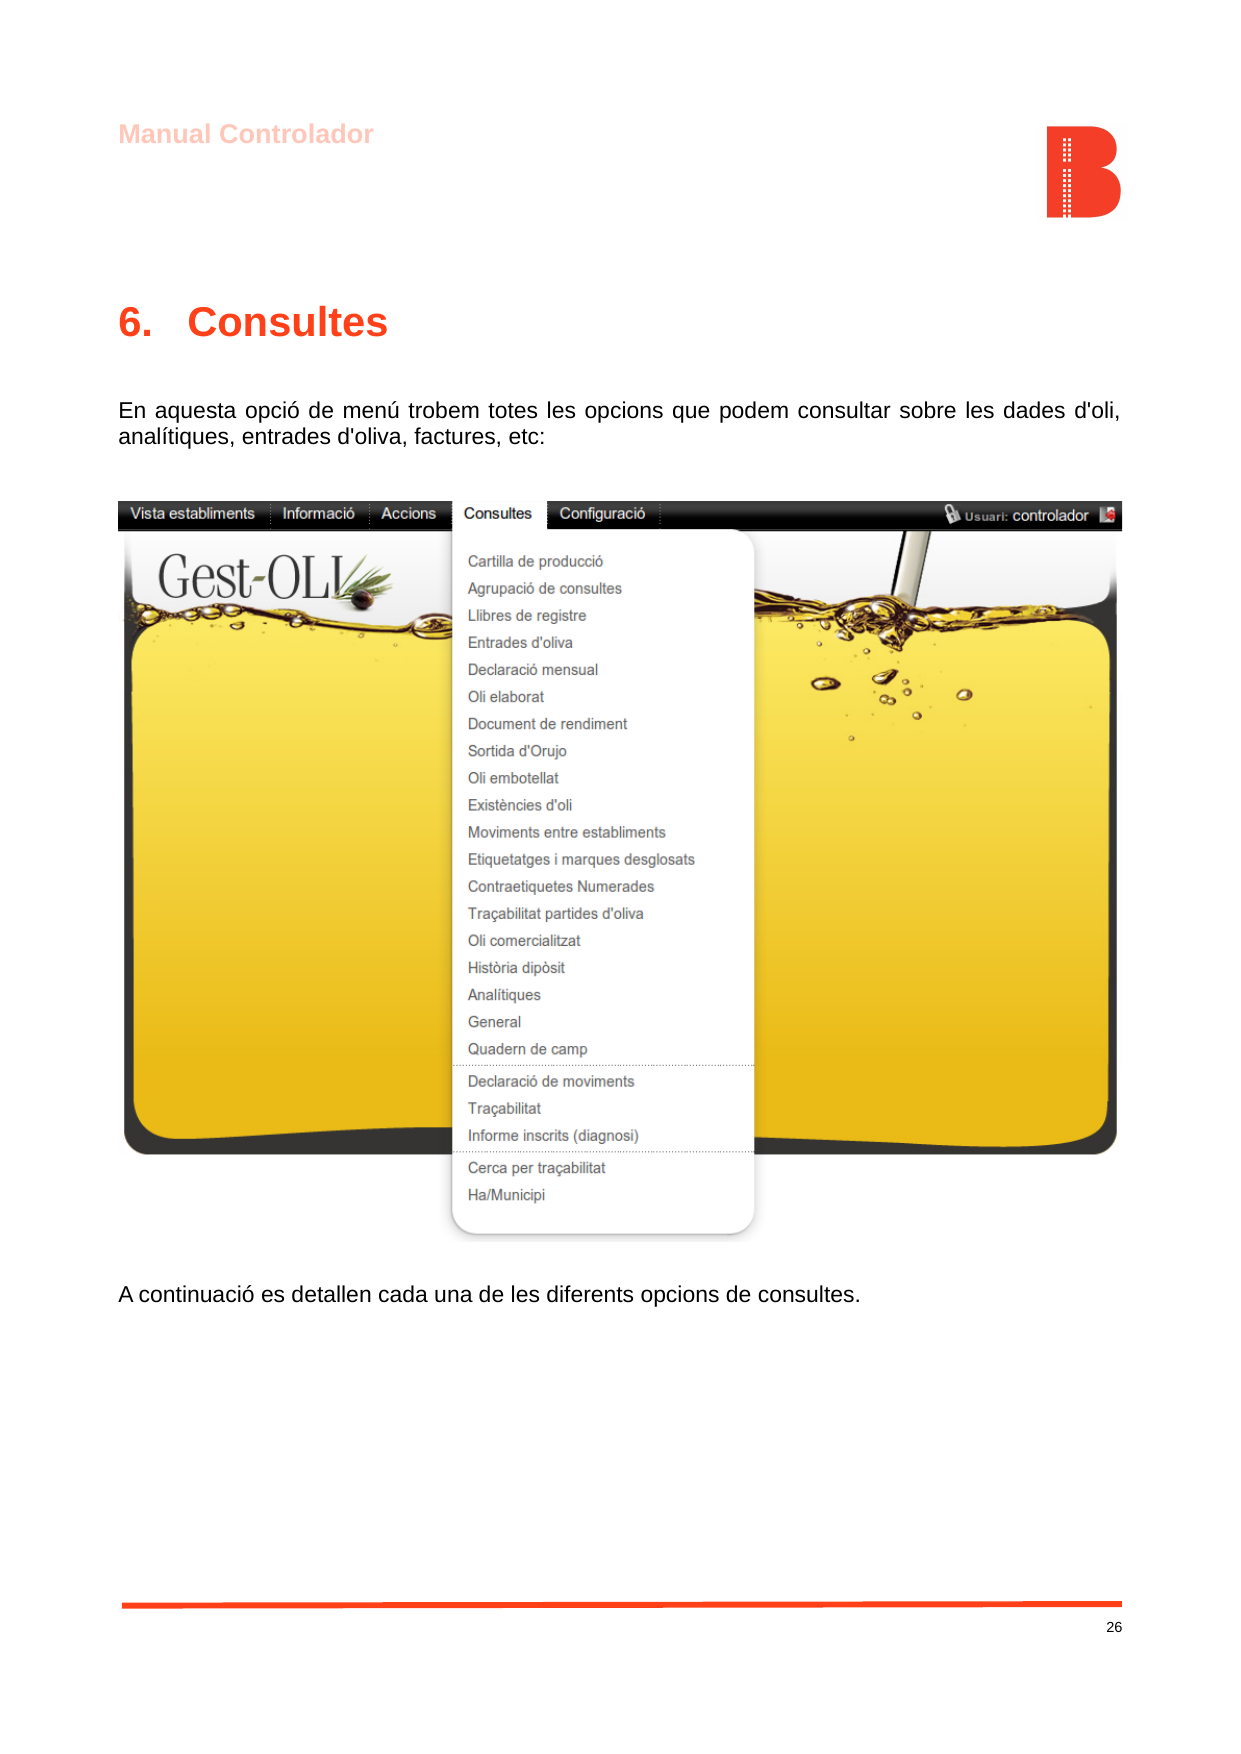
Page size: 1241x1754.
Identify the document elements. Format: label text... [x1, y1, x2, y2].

picture [118, 501, 1123, 1242]
picture [1036, 124, 1130, 221]
text A continuació es detallen cada una de les diferents opcions de consultes. [118, 1281, 1122, 1307]
text En aquesta opció de menú trobem totes les opcions que podem consultar sobre les dades d'oli, analítiques, entrades d'oliva, factures, etc: [118, 397, 1122, 449]
subtitle Consultes [118, 298, 1122, 346]
